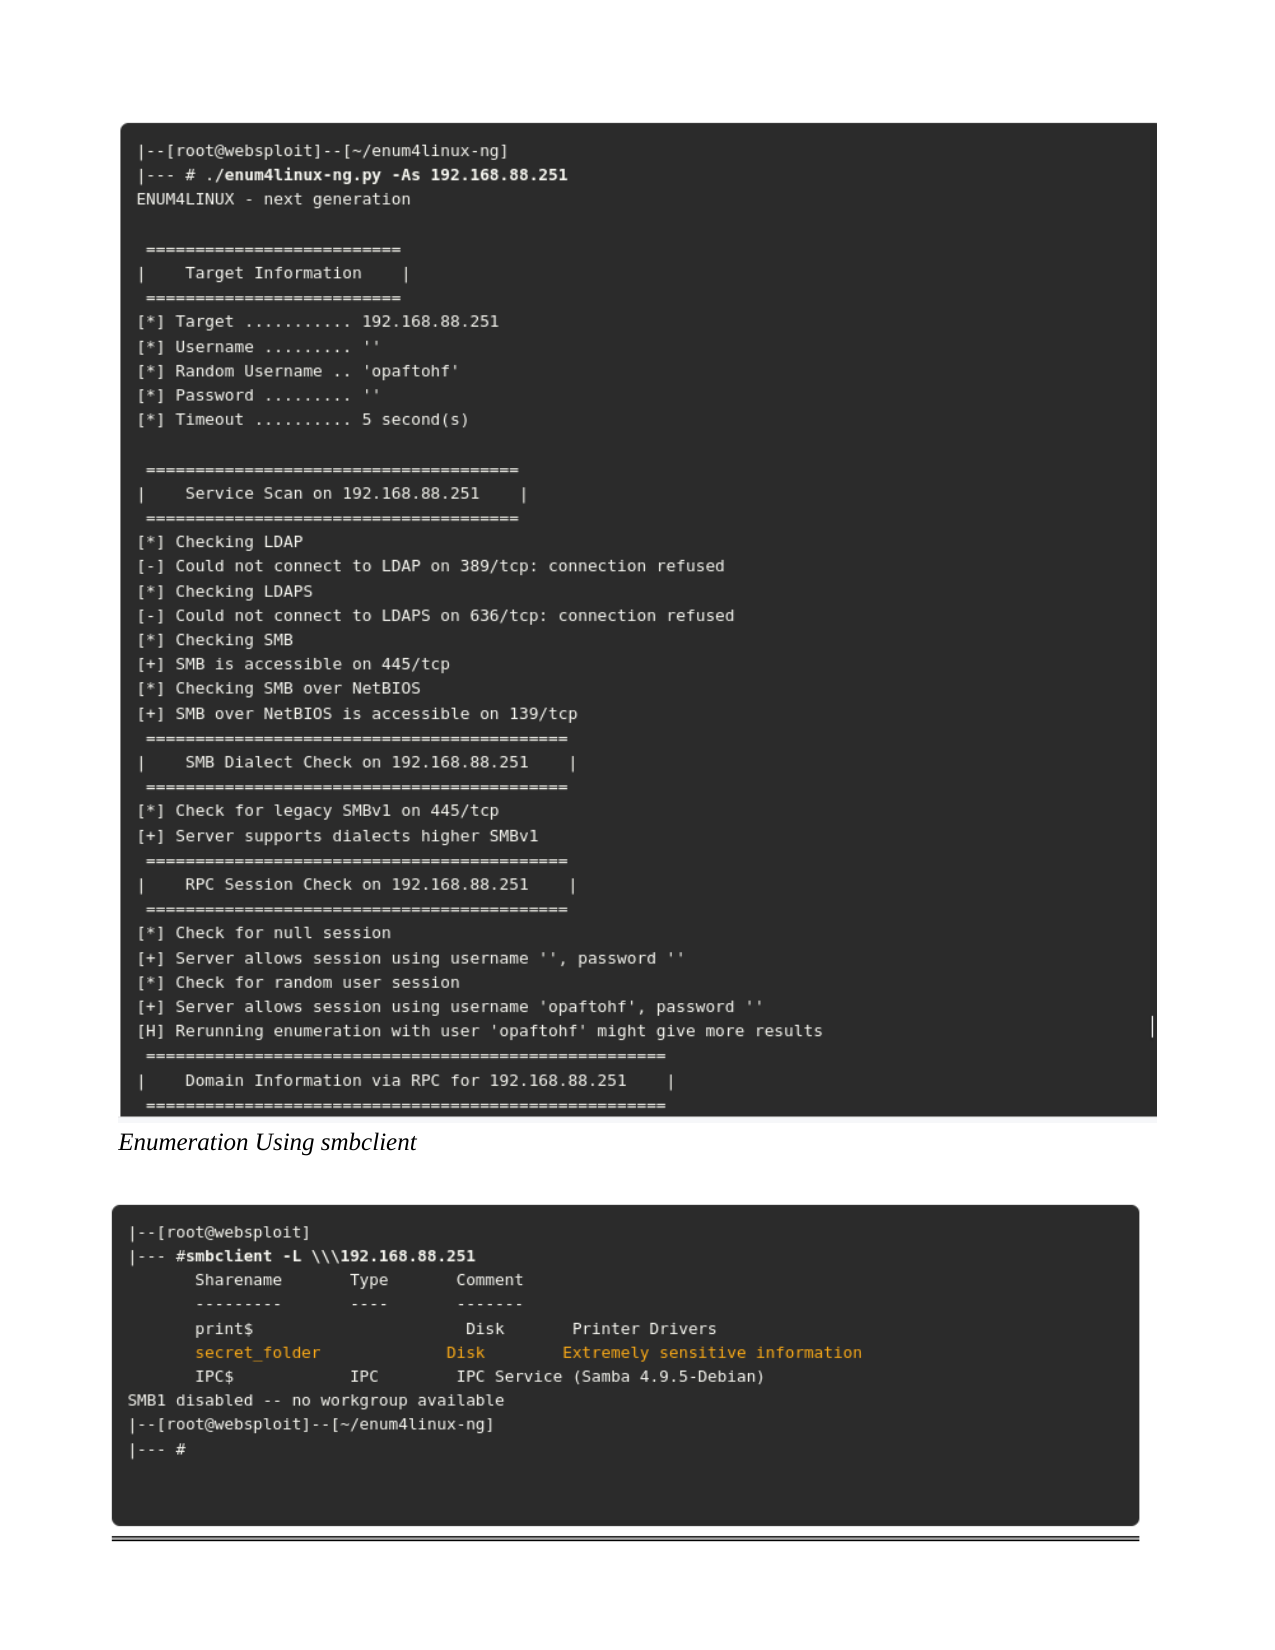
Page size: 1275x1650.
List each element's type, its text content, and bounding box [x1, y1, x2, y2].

text Enumeration Using smbclient [118, 1123, 1157, 1156]
picture [118, 118, 1157, 1123]
picture [107, 1195, 1147, 1545]
